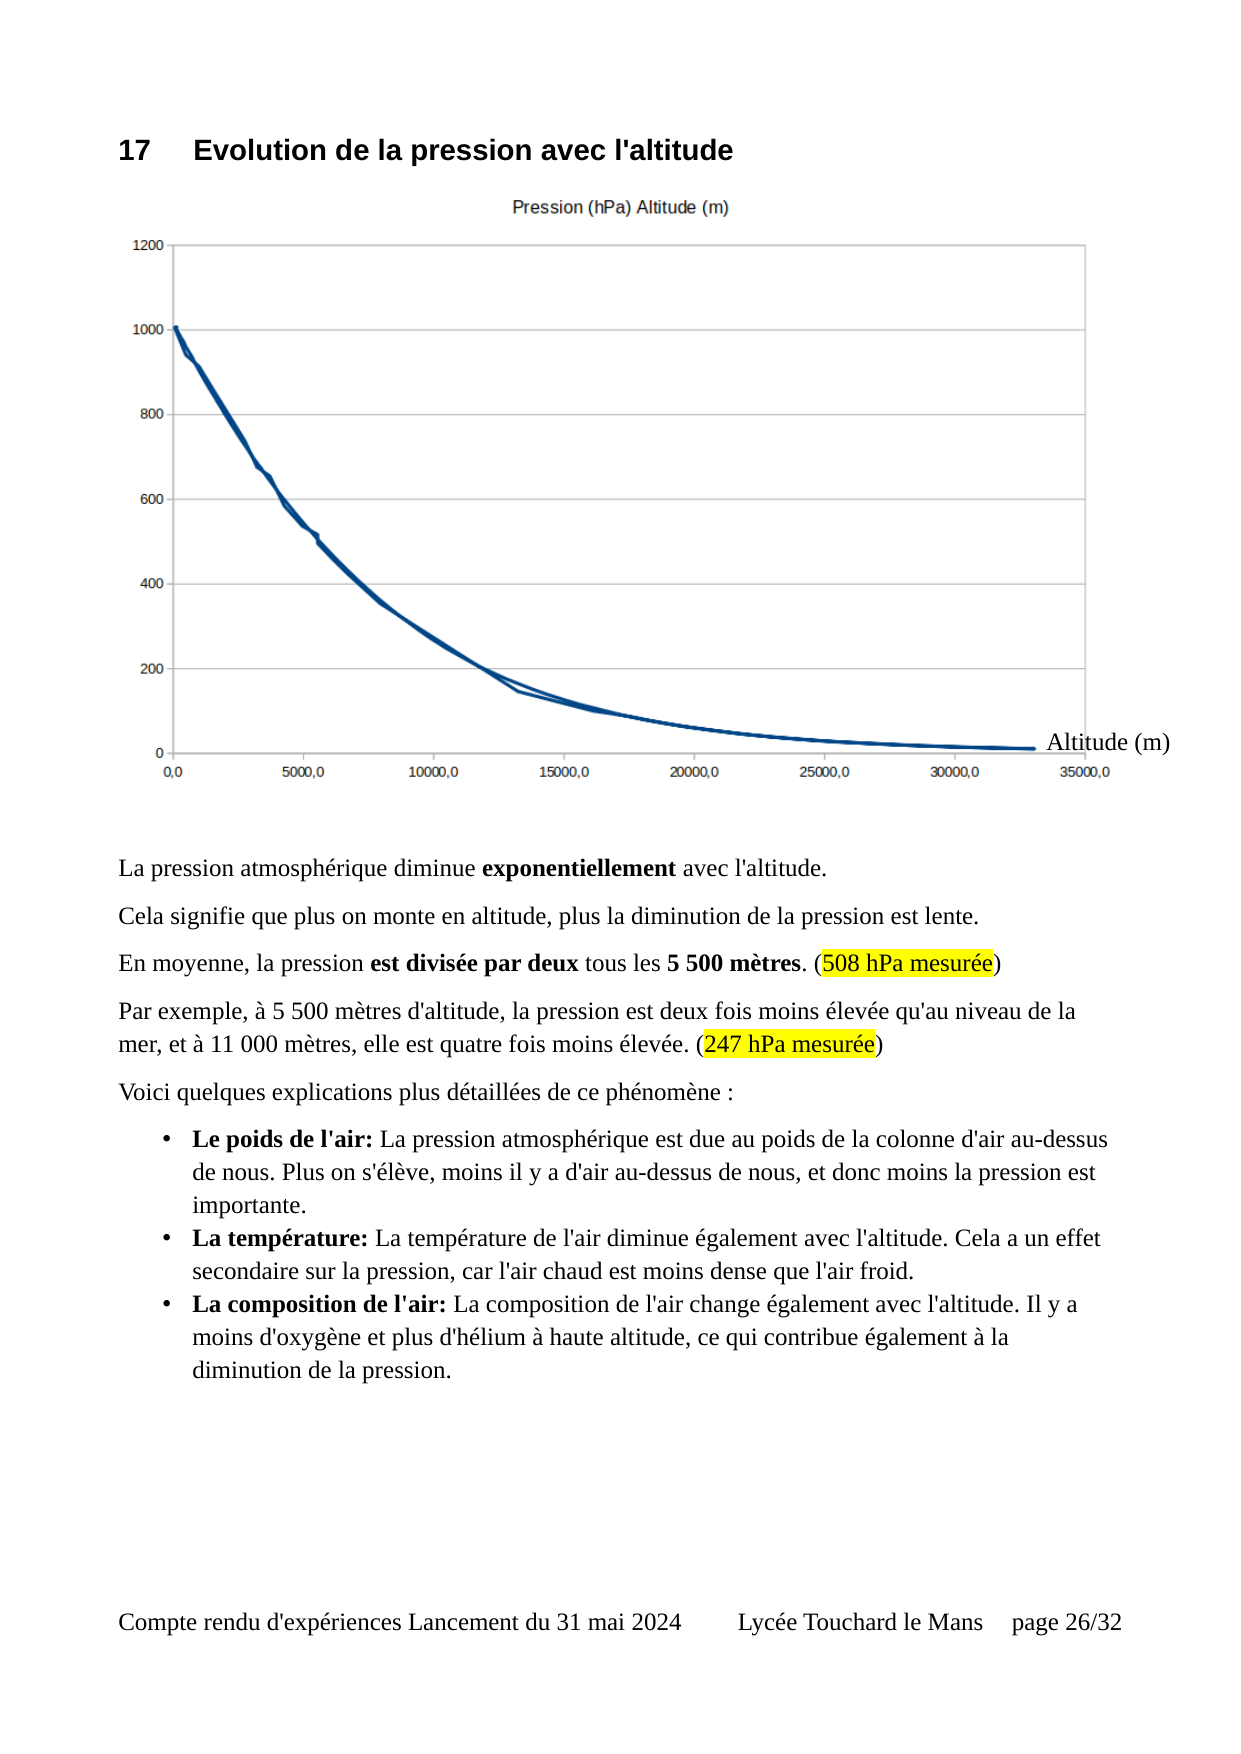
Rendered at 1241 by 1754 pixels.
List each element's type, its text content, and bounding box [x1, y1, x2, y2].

list La composition de l'air: La composition de l'air change également avec l'altitude. Il y a moins d'oxygène et plus d'hélium à haute altitude, ce qui contribue également à la diminution de la pression. [162, 1289, 1122, 1384]
text Cela signifie que plus on monte en altitude, plus la diminution de la pression est lente. [118, 901, 1122, 929]
picture [118, 178, 1123, 789]
list La température: La température de l'air diminue également avec l'altitude. Cela a un effet secondaire sur la pression, car l'air chaud est moins dense que l'air froid. [162, 1223, 1122, 1285]
list Le poids de l'air: La pression atmosphérique est due au poids de la colonne d'air au-dessus de nous. Plus on s'élève, moins il y a d'air au-dessus de nous, et donc moins la pression est importante. [162, 1124, 1122, 1219]
text Par exemple, à 5 500 mètres d'altitude, la pression est deux fois moins élevée qu'au niveau de la mer, et à 11 000 mètres, elle est quatre fois moins élevée. (247 hPa mesurée) [118, 996, 1122, 1058]
text Voici quelques explications plus détaillées de ce phénomène : [118, 1077, 1122, 1105]
subtitle Evolution de la pression avec l'altitude [118, 133, 1122, 166]
text En moyenne, la pression est divisée par deux tous les 5 500 mètres. (508 hPa mesurée) [118, 948, 1122, 977]
text La pression atmosphérique diminue exponentiellement avec l'altitude. [118, 853, 1122, 882]
